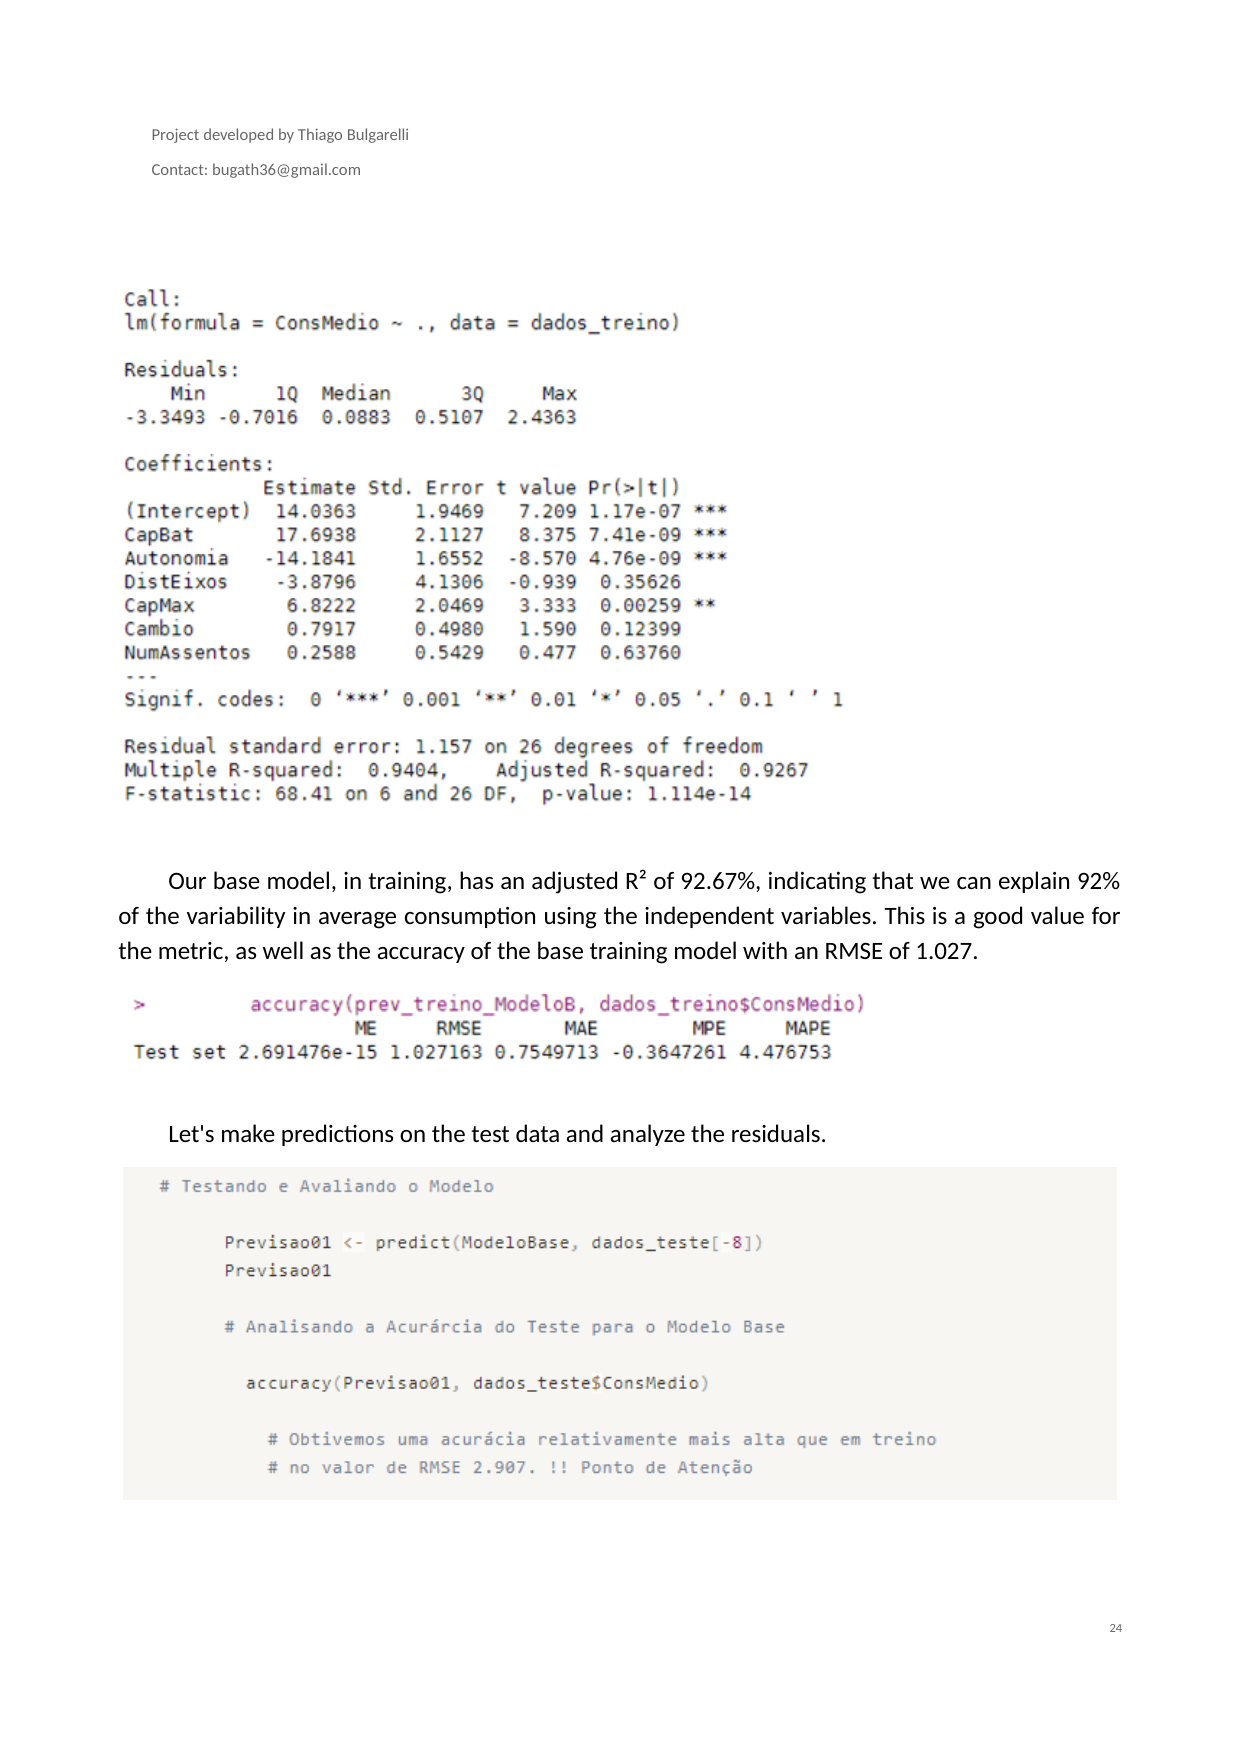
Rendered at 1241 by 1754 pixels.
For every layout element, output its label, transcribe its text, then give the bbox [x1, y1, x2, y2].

picture [120, 269, 1109, 812]
picture [122, 984, 1118, 1064]
picture [123, 1167, 1118, 1500]
text Our base model, in training, has an adjusted R² of 92.67%, indicating that we can explain 92% of the variability in average consumption using the independent variables. This is a good value for the metric, as well as the accuracy of the base training model with an RMSE of 1.027. [118, 865, 1122, 966]
text Let's make predictions on the test data and analyze the residuals. [118, 1118, 1122, 1148]
